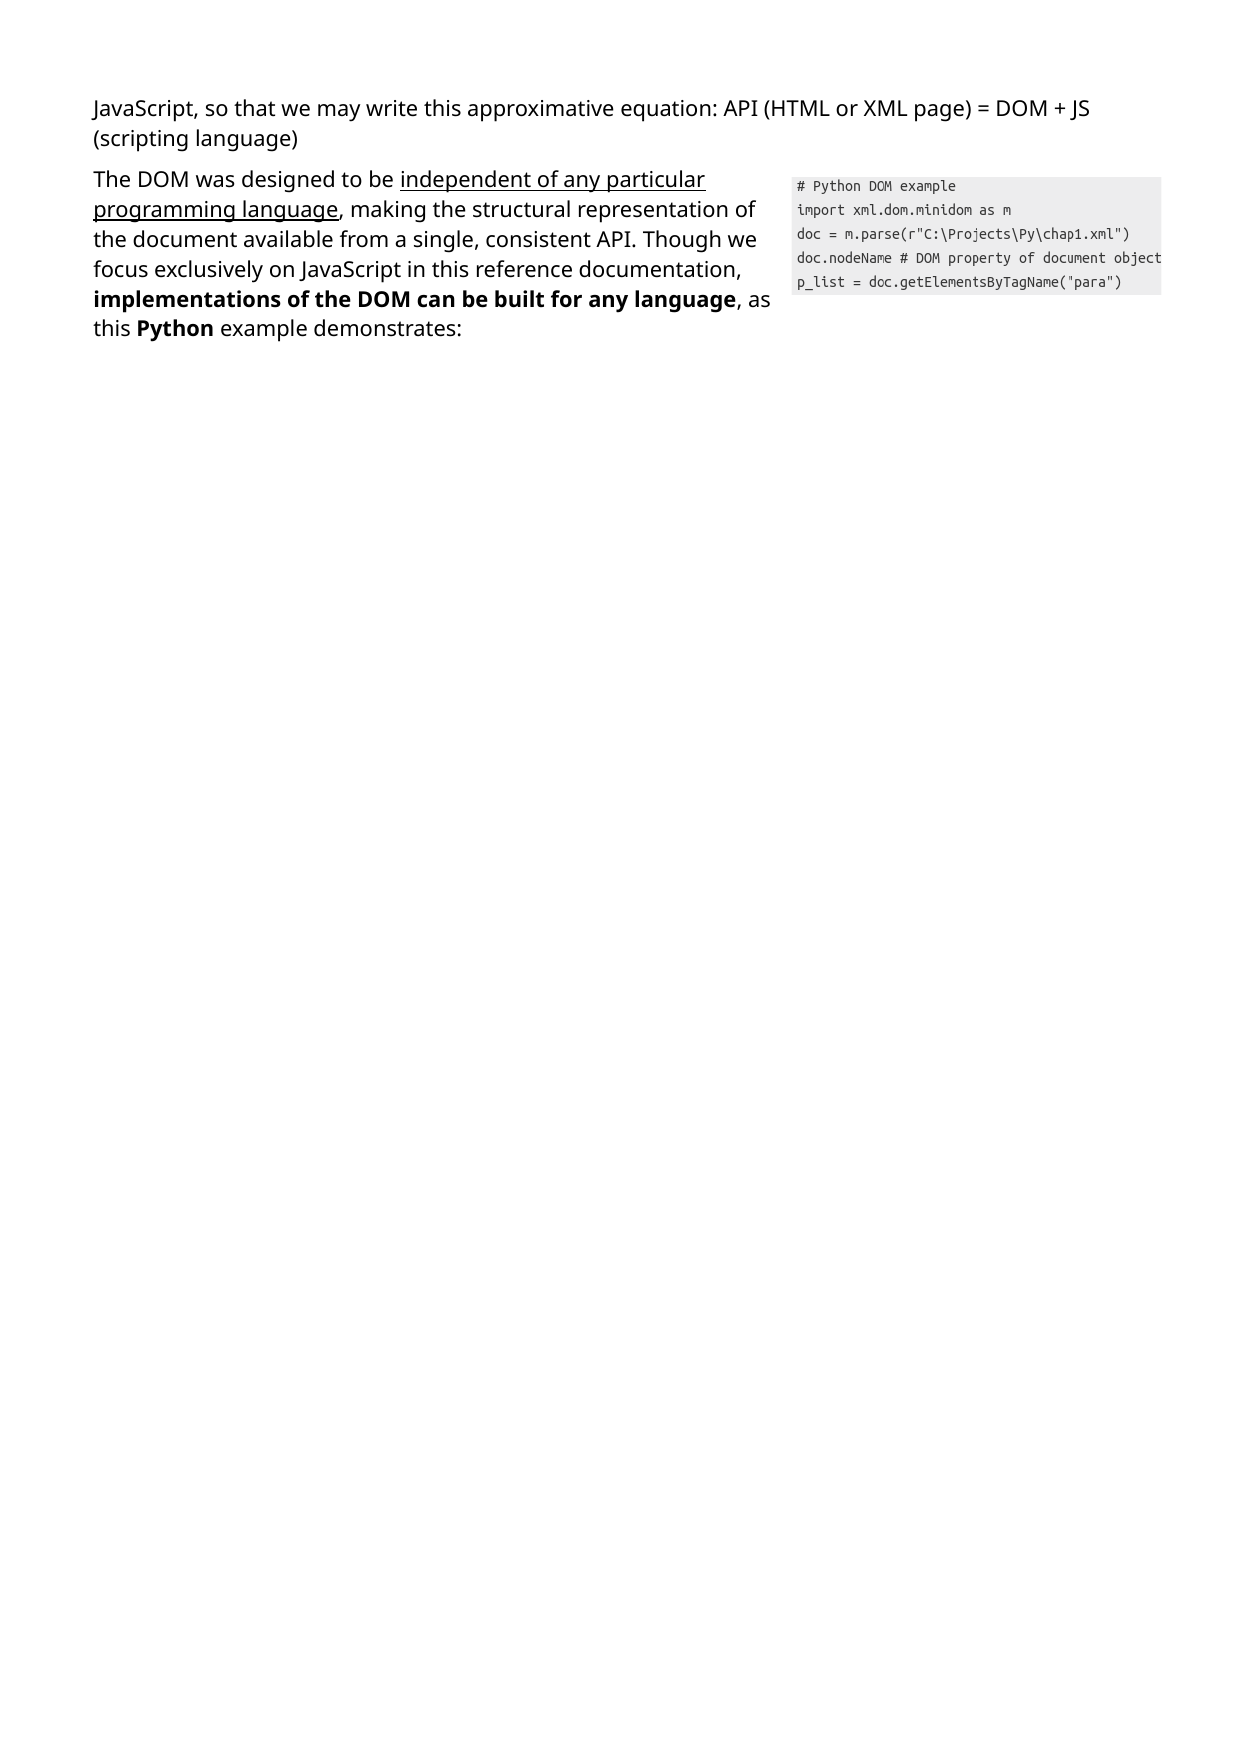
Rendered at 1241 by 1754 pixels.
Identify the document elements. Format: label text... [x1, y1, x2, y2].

text JavaScript, so that we may write this approximative equation: API (HTML or XML page) = DOM + JS (scripting language) [93, 93, 1147, 153]
picture [791, 177, 1162, 295]
text The DOM was designed to be independent of any particular programming language, making the structural representation of the document available from a single, consistent API. Though we focus exclusively on JavaScript in this reference documentation, implementations of the DOM can be built for any language, as this Python example demonstrates: [93, 164, 1147, 343]
